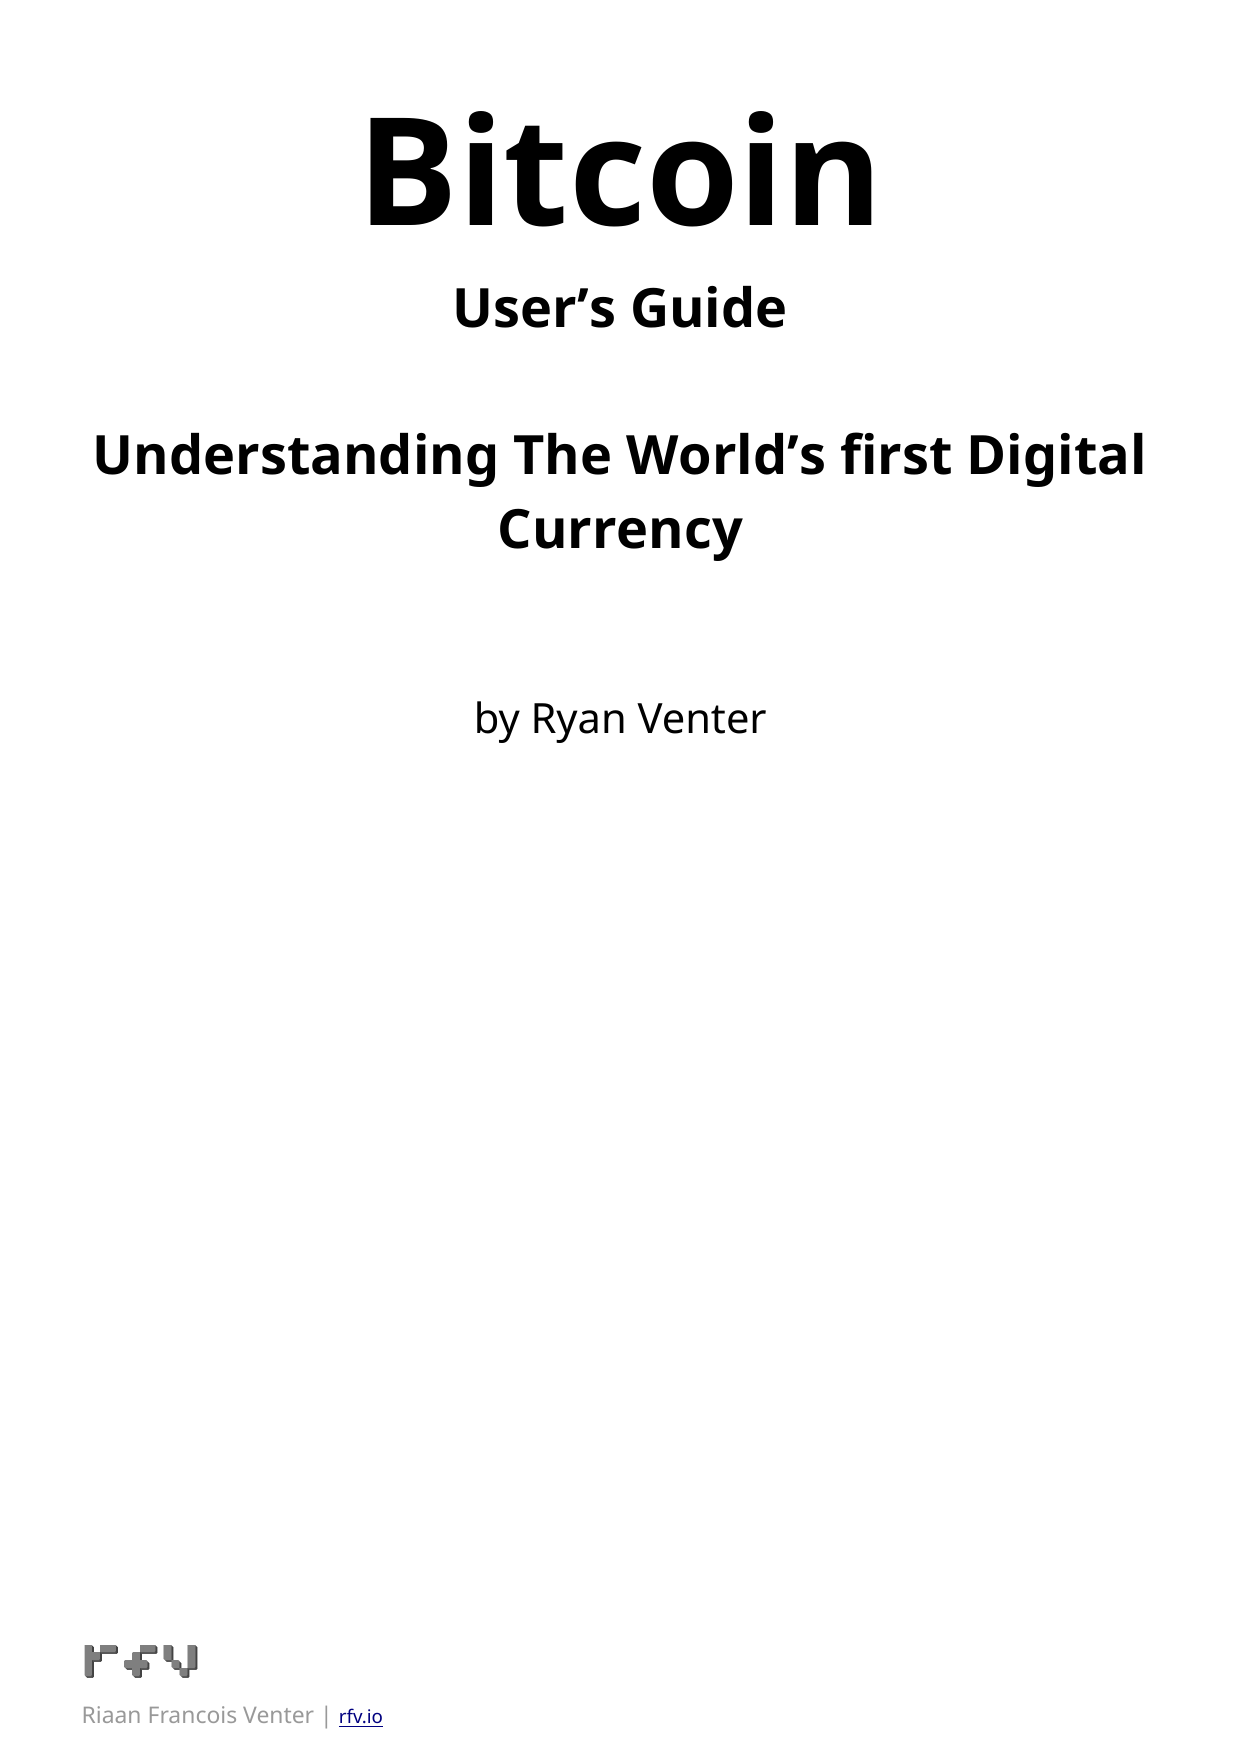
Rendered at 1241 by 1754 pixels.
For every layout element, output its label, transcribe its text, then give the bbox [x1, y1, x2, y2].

text User’s Guide [77, 269, 1163, 343]
text Understanding The World’s first Digital Currency [77, 417, 1163, 564]
text Bitcoin [77, 65, 1163, 269]
text by Ryan Venter [77, 689, 1163, 746]
picture [84, 1645, 203, 1684]
